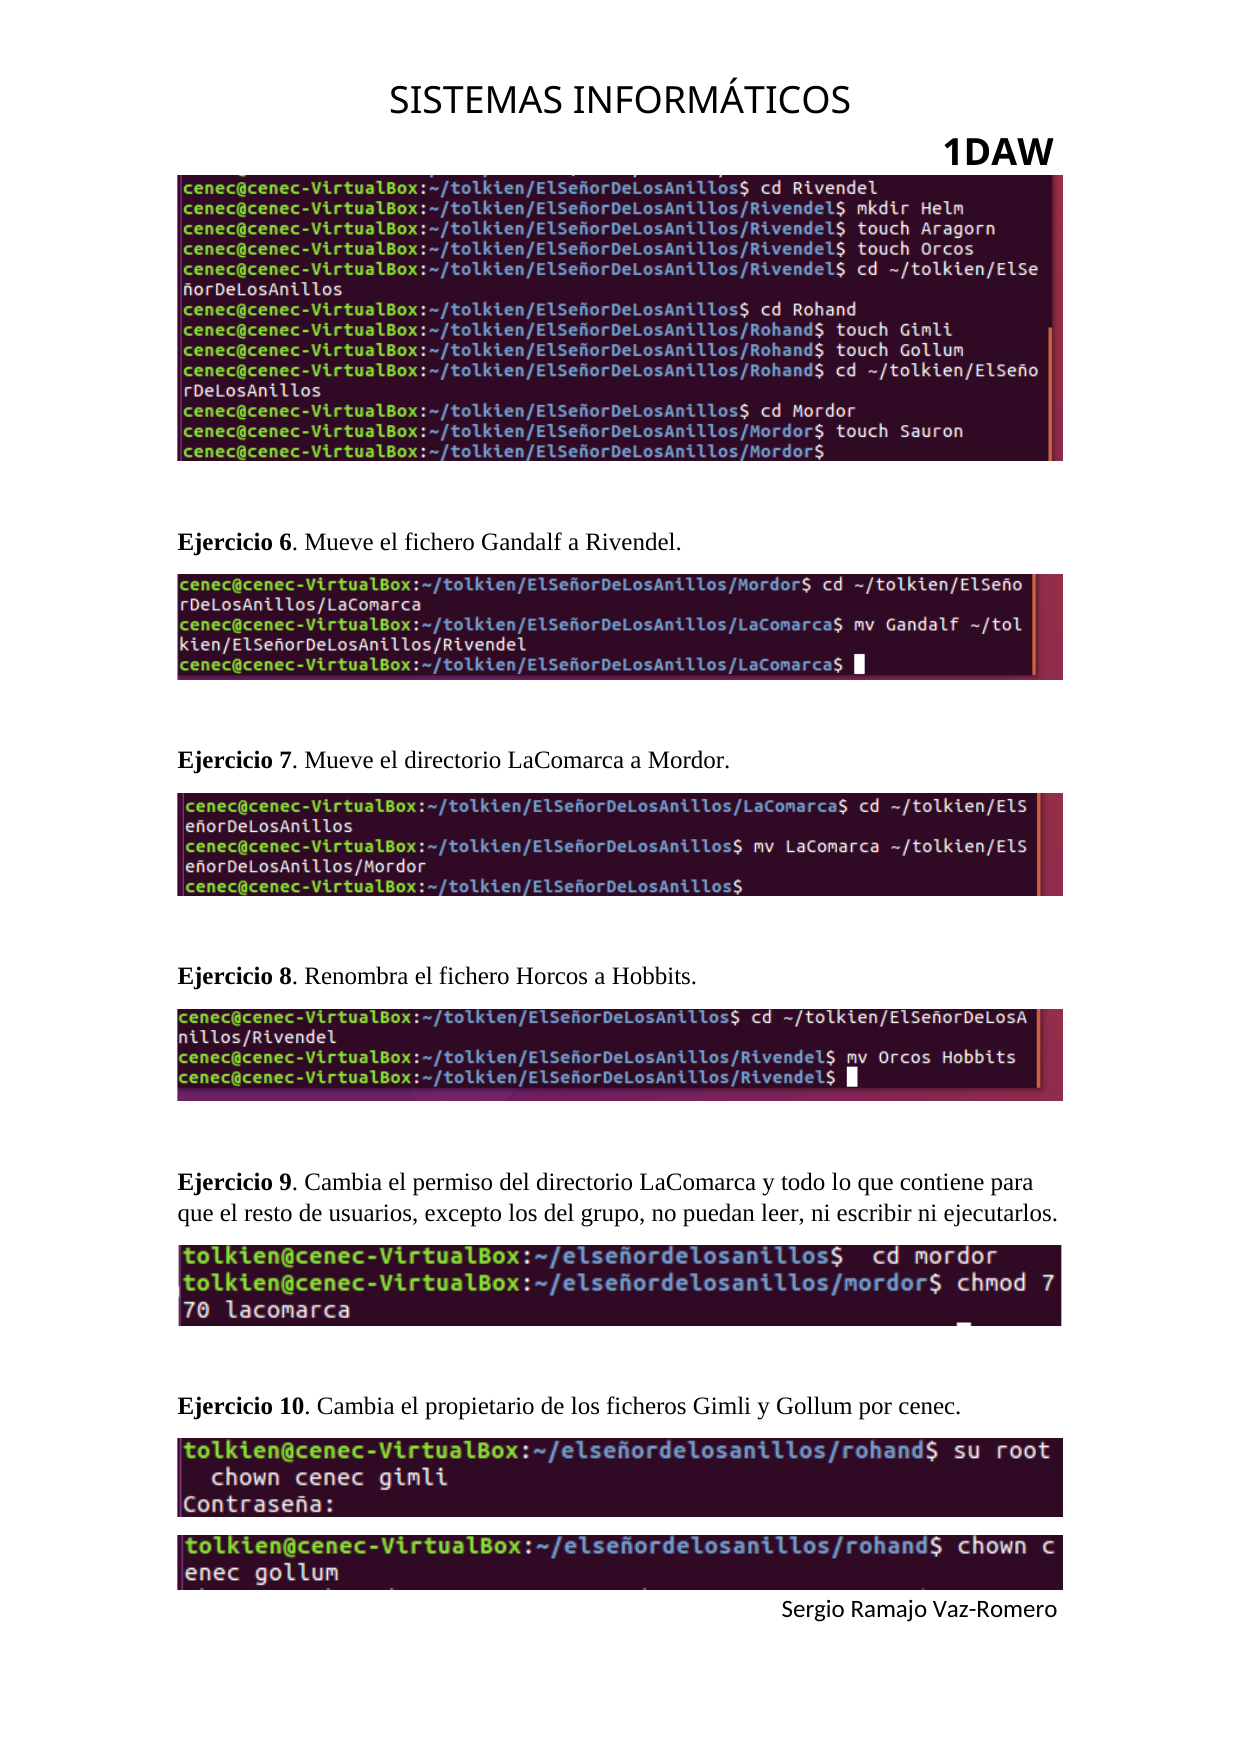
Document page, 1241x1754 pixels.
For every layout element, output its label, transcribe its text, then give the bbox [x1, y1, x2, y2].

text Ejercicio 9. Cambia el permiso del directorio LaComarca y todo lo que contiene para que el resto de usuarios, excepto los del grupo, no puedan leer, ni escribir ni ejecutarlos. [177, 1167, 1063, 1227]
picture [177, 1438, 1063, 1517]
picture [177, 574, 1063, 680]
text Ejercicio 7. Mueve el directorio LaComarca a Mordor. [177, 745, 1063, 774]
picture [177, 175, 1063, 461]
picture [178, 1245, 1062, 1326]
picture [177, 1009, 1063, 1101]
text Ejercicio 10. Cambia el propietario de los ficheros Gimli y Gollum por cenec. [177, 1391, 1063, 1420]
text Ejercicio 8. Renombra el fichero Horcos a Hobbits. [177, 961, 1063, 990]
picture [177, 1535, 1063, 1590]
text Ejercicio 6. Mueve el fichero Gandalf a Rivendel. [177, 527, 1063, 555]
picture [177, 793, 1063, 896]
